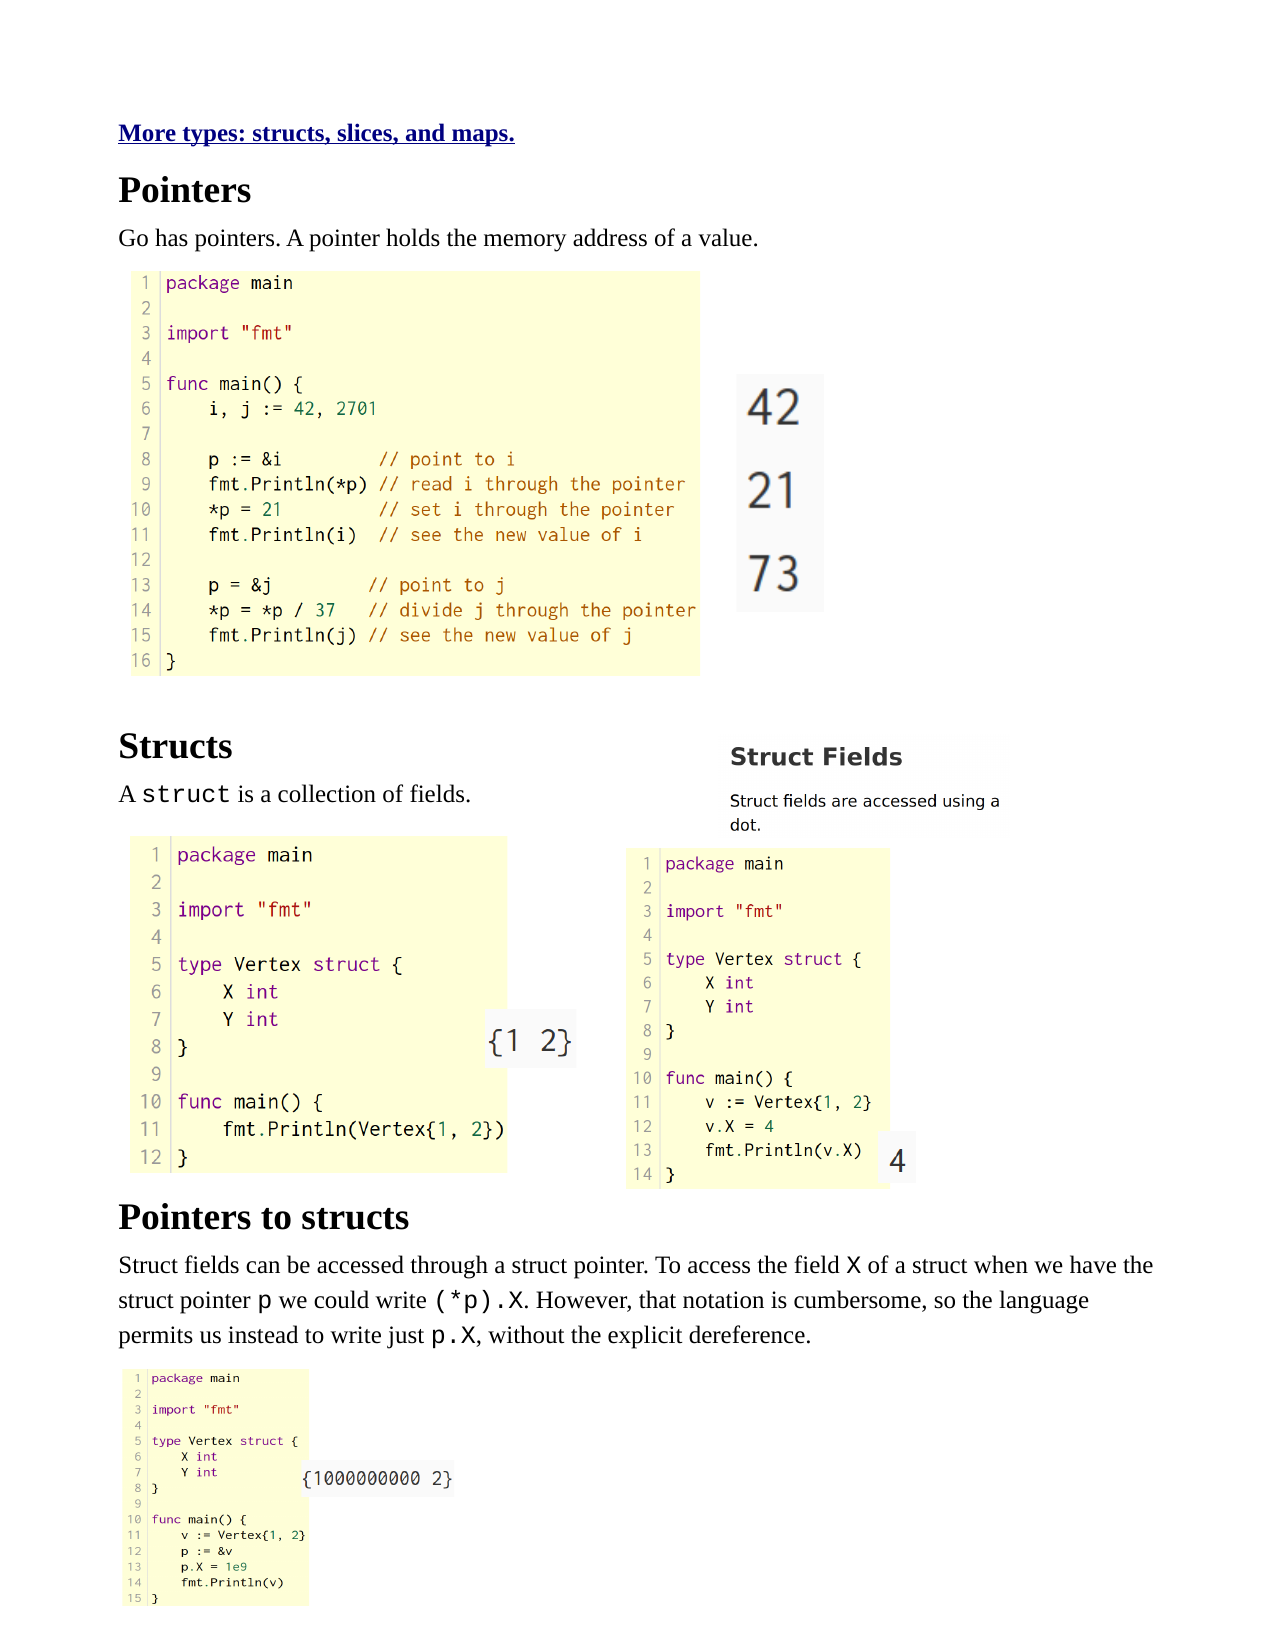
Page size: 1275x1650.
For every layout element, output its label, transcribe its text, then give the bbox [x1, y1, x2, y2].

text A struct is a collection of fields. [118, 779, 718, 809]
picture [718, 734, 1011, 838]
text [1011, 779, 1157, 809]
text Go has pointers. A pointer holds the memory address of a value. [118, 223, 1157, 252]
picture [131, 271, 701, 676]
picture [626, 848, 916, 1189]
subtitle Structs [118, 723, 1157, 766]
text Struct fields can be accessed through a struct pointer. To access the field X of a struct when we have the struct pointer p we could write (*p).X. However, that notation is cumbersome, so the language permits us instead to write just p.X, without the explicit dereference. [118, 1250, 1157, 1351]
picture [130, 836, 577, 1173]
subtitle Pointers [118, 168, 1157, 211]
picture [122, 1369, 455, 1606]
text More types: structs, slices, and maps. [118, 118, 1157, 147]
picture [736, 374, 824, 612]
subtitle Pointers to structs [118, 1194, 1157, 1238]
